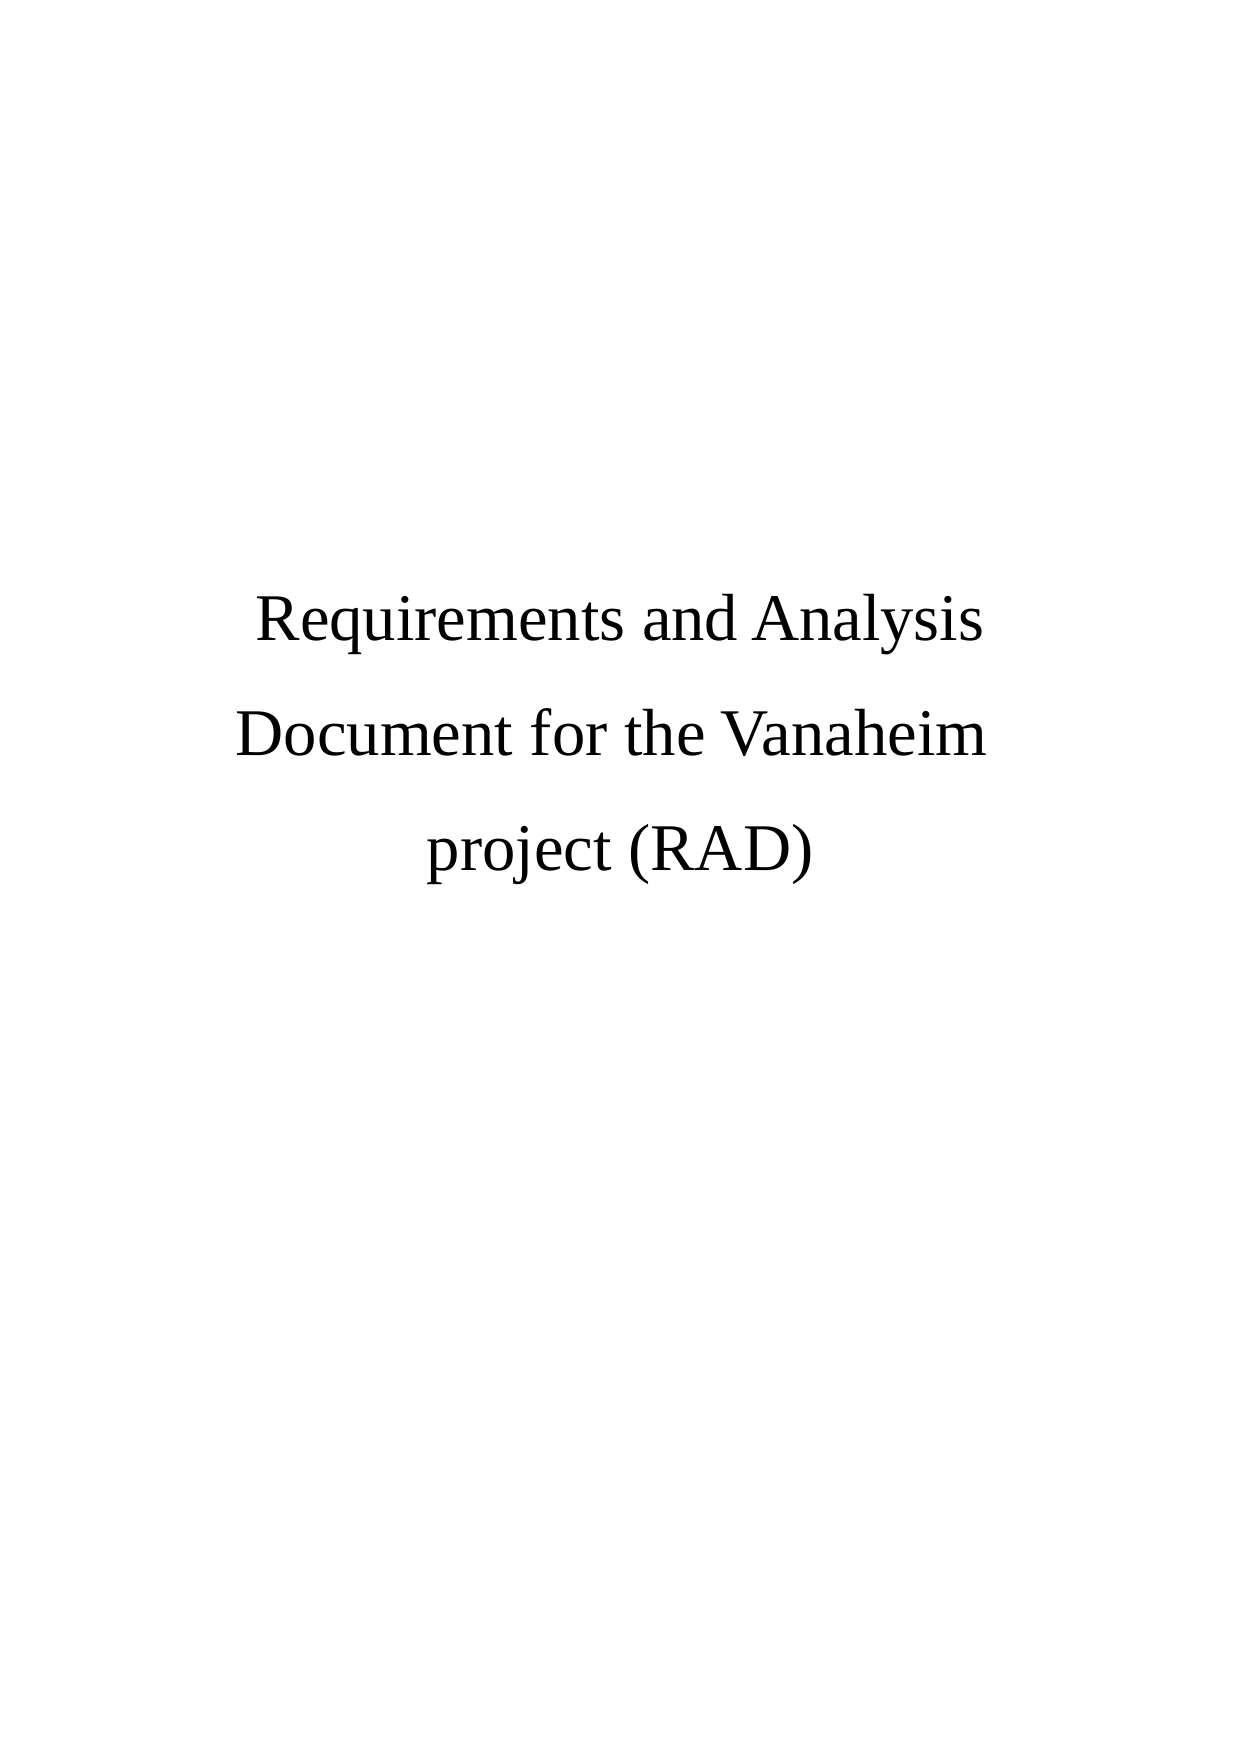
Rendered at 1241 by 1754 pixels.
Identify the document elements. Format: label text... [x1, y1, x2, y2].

text Requirements and Analysis Document for the Vanaheim [118, 578, 1122, 770]
text project (RAD) [118, 808, 1122, 885]
